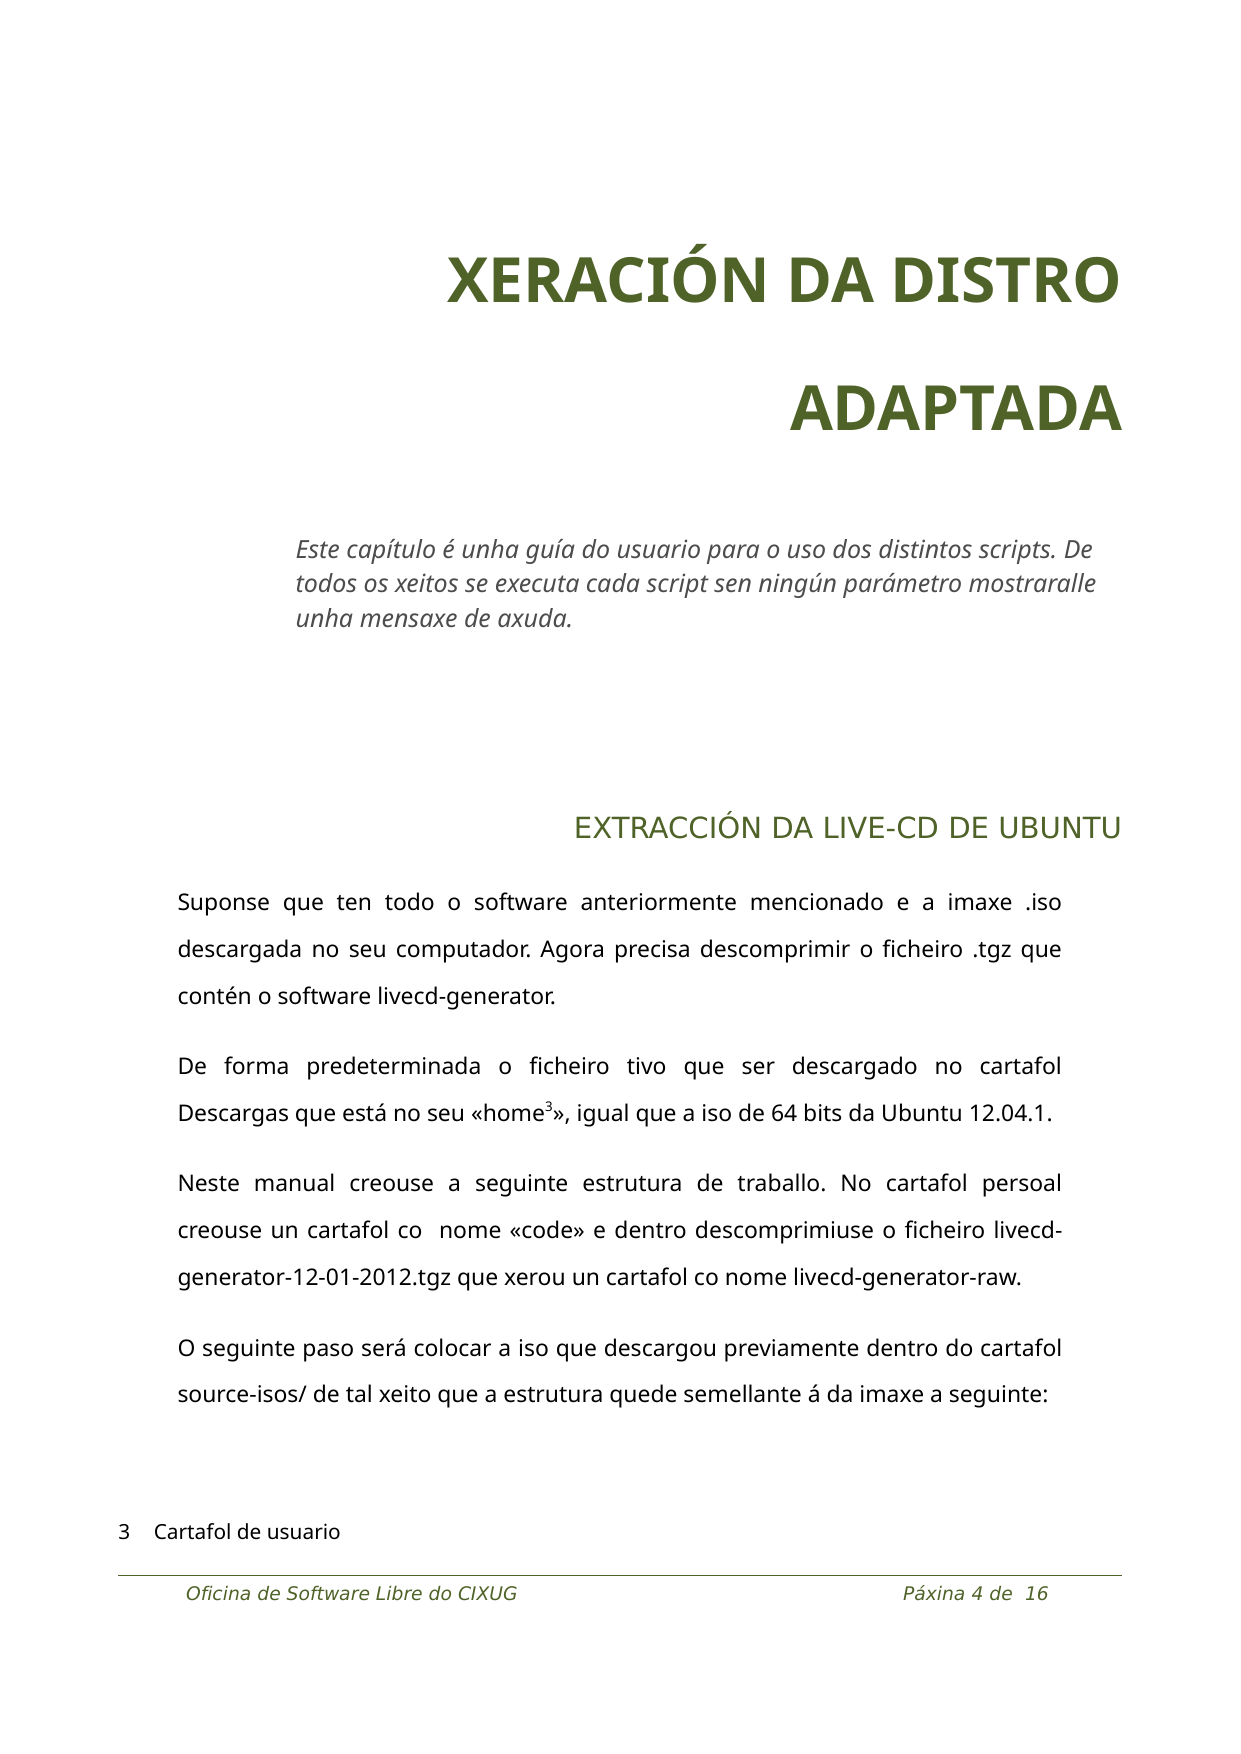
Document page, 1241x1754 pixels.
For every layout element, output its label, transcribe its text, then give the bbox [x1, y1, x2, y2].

text O seguinte paso será colocar a iso que descargou previamente dentro do cartafol source-isos/ de tal xeito que a estrutura quede semellante á da imaxe a seguinte: [177, 1332, 1063, 1410]
text Cartafol de usuario [118, 1517, 1122, 1545]
text De forma predeterminada o ficheiro tivo que ser descargado no cartafol Descargas que está no seu «home», igual que a iso de 64 bits da Ubuntu 12.04.1. [177, 1050, 1063, 1128]
text Este capítulo é unha guía do usuario para o uso dos distintos scripts. De todos os xeitos se executa cada script sen ningún parámetro mostraralle unha mensaxe de axuda. [295, 532, 1122, 634]
text Suponse que ten todo o software anteriormente mencionado e a imaxe .iso descargada no seu computador. Agora precisa descomprimir o ficheiro .tgz que contén o software livecd-generator. [177, 886, 1063, 1011]
text Neste manual creouse a seguinte estrutura de traballo. No cartafol persoal creouse un cartafol co nome «code» e dentro descomprimiuse o ficheiro livecd-generator-12-01-2012.tgz que xerou un cartafol co nome livecd-generator-raw. [177, 1167, 1063, 1292]
subtitle Extracción da Live-CD de Ubuntu [118, 811, 1122, 845]
subtitle Xeración da distro adaptada [118, 236, 1122, 448]
